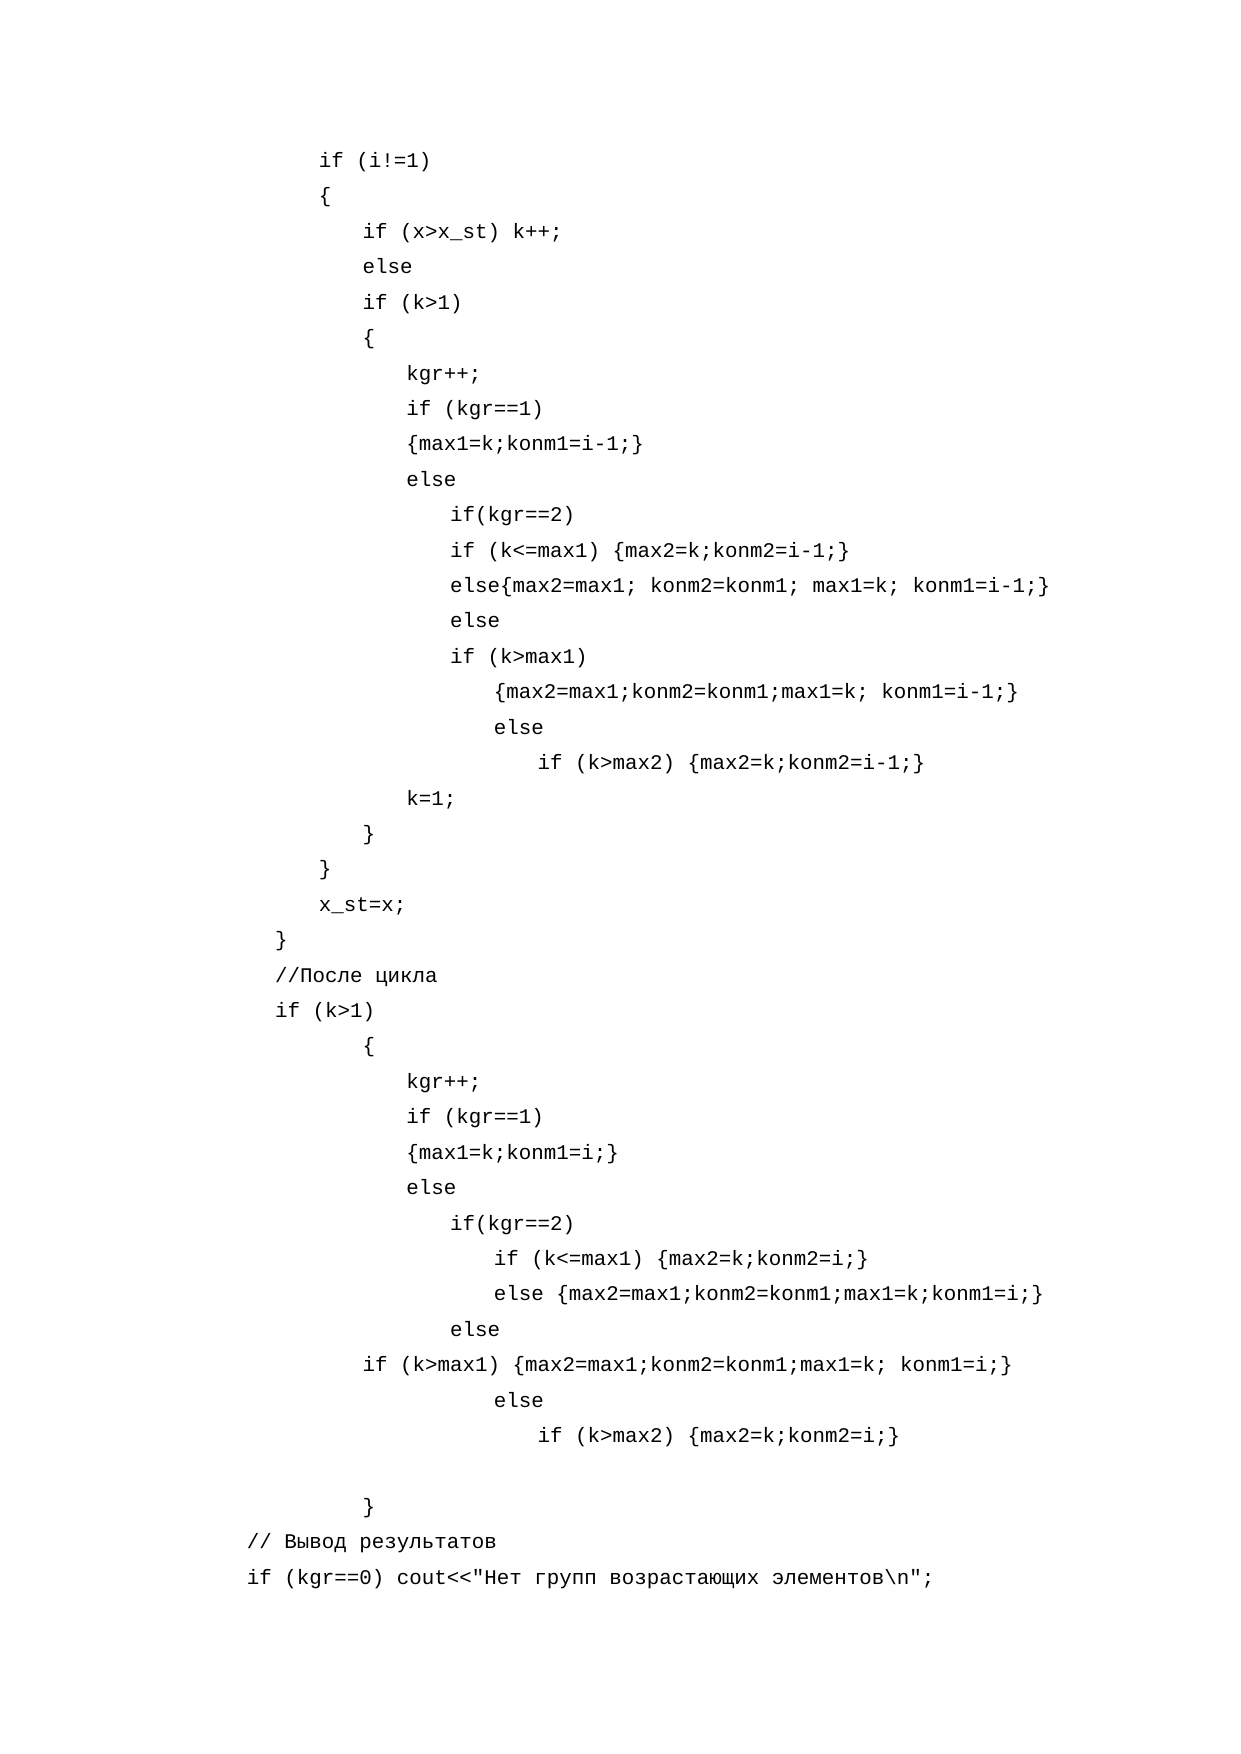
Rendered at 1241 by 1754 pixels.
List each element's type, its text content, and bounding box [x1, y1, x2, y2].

text } [187, 929, 1053, 953]
text else [187, 469, 1053, 492]
text if (k>max2) {max2=k;konm2=i;} [187, 1425, 1053, 1449]
text x_st=x; [187, 894, 1053, 917]
text } [187, 1496, 1053, 1519]
text kgr++; [187, 1071, 1053, 1094]
text if (k<=max1) {max2=k;konm2=i-1;} [187, 539, 1053, 563]
text if (x>x_st) k++; [187, 221, 1053, 244]
text if (k>max1) [312, 646, 1053, 669]
text } [187, 858, 1053, 882]
text // Вывод результатов [187, 1531, 1053, 1555]
text } [187, 823, 1053, 847]
text if (k>max2) {max2=k;konm2=i-1;} [187, 752, 1053, 776]
text else [187, 1177, 1053, 1201]
text else [187, 610, 1053, 634]
text {max1=k;konm1=i-1;} [187, 433, 1053, 457]
text if (kgr==1) [187, 1106, 1053, 1130]
text else [187, 717, 1053, 740]
text if(kgr==2) [187, 504, 1053, 528]
text kgr++; [187, 362, 1053, 386]
text if (k>max1) {max2=max1;konm2=konm1;max1=k; konm1=i;} [187, 1354, 1053, 1378]
text else {max2=max1;konm2=konm1;max1=k;konm1=i;} [187, 1283, 1053, 1307]
text if (k>1) [187, 1000, 1053, 1024]
text //После цикла [187, 964, 1053, 988]
text else [187, 1319, 1053, 1342]
text { [187, 185, 1053, 209]
text { [187, 327, 1053, 351]
text else [187, 1389, 1053, 1413]
text else [187, 256, 1053, 280]
text if (kgr==1) [187, 398, 1053, 422]
text {max2=max1;konm2=konm1;max1=k; konm1=i-1;} [312, 681, 1053, 705]
text if (k<=max1) {max2=k;konm2=i;} [187, 1248, 1053, 1272]
text if (k>1) [187, 292, 1053, 315]
text else{max2=max1; konm2=konm1; max1=k; konm1=i-1;} [187, 575, 1053, 599]
text { [187, 1035, 1053, 1059]
text {max1=k;konm1=i;} [187, 1142, 1053, 1165]
text if (i!=1) [187, 150, 1053, 174]
text if (kgr==0) cout<<"Нет групп возрастающих элементов\n"; [187, 1567, 1053, 1590]
text if(kgr==2) [187, 1212, 1053, 1236]
text k=1; [187, 787, 1053, 811]
